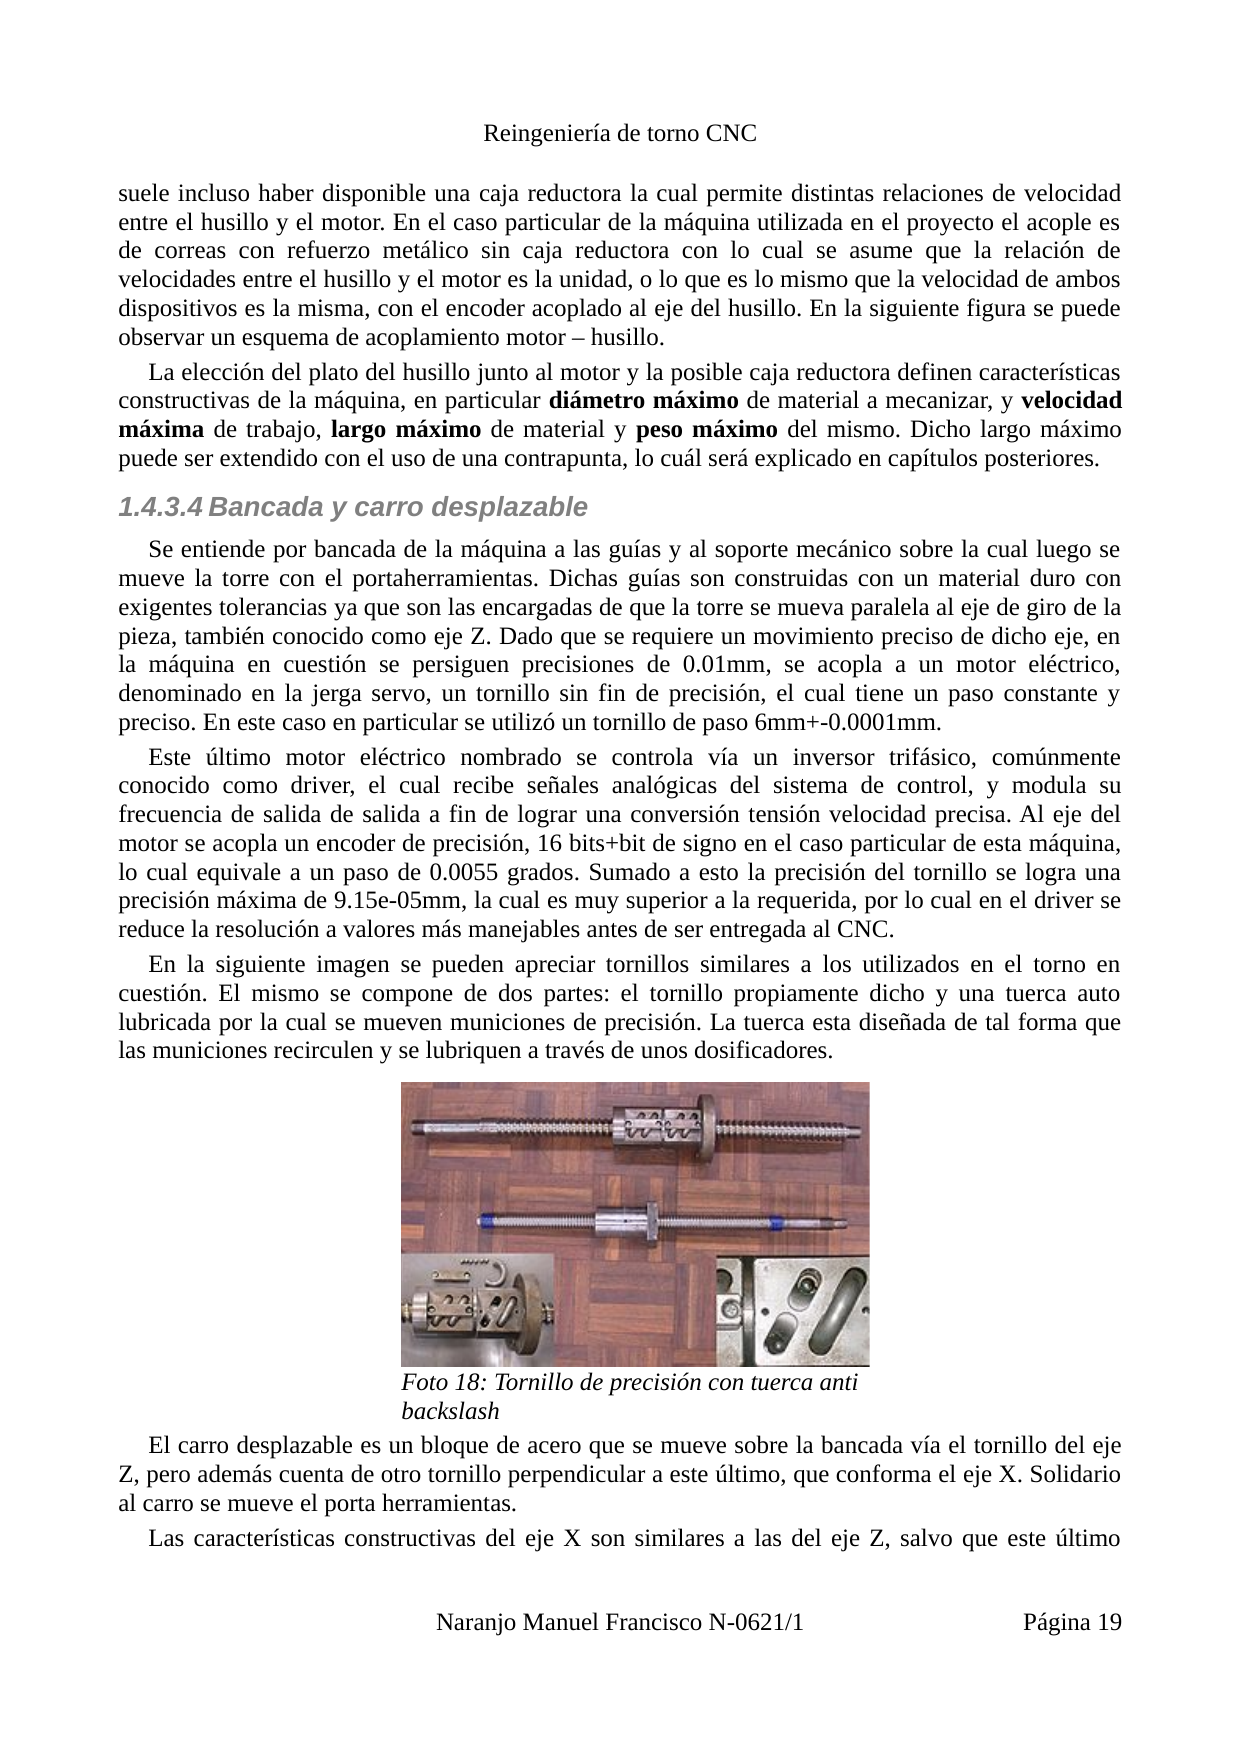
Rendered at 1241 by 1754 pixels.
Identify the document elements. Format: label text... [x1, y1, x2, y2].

subtitle Bancada y carro desplazable [118, 490, 1122, 522]
picture [401, 1082, 870, 1367]
text Foto 18: Tornillo de precisión con tuerca anti backslash [401, 1367, 869, 1424]
text La elección del plato del husillo junto al motor y la posible caja reductora definen características constructivas de la máquina, en particular diámetro máximo de material a mecanizar, y velocidad máxima de trabajo, largo máximo de material y peso máximo del mismo. Dicho largo máximo puede ser extendido con el uso de una contrapunta, lo cuál será explicado en capítulos posteriores. [118, 357, 1122, 472]
text Se entiende por bancada de la máquina a las guías y al soporte mecánico sobre la cual luego se mueve la torre con el portaherramientas. Dichas guías son construidas con un material duro con exigentes tolerancias ya que son las encargadas de que la torre se mueva paralela al eje de giro de la pieza, también conocido como eje Z. Dado que se requiere un movimiento preciso de dicho eje, en la máquina en cuestión se persiguen precisiones de 0.01mm, se acopla a un motor eléctrico, denominado en la jerga servo, un tornillo sin fin de precisión, el cual tiene un paso constante y preciso. En este caso en particular se utilizó un tornillo de paso 6mm+-0.0001mm. [118, 534, 1122, 736]
text En la siguiente imagen se pueden apreciar tornillos similares a los utilizados en el torno en cuestión. El mismo se compone de dos partes: el tornillo propiamente dicho y una tuerca auto lubricada por la cual se mueven municiones de precisión. La tuerca esta diseñada de tal forma que las municiones recirculen y se lubriquen a través de unos dosificadores. [118, 949, 1122, 1064]
text suele incluso haber disponible una caja reductora la cual permite distintas relaciones de velocidad entre el husillo y el motor. En el caso particular de la máquina utilizada en el proyecto el acople es de correas con refuerzo metálico sin caja reductora con lo cual se asume que la relación de velocidades entre el husillo y el motor es la unidad, o lo que es lo mismo que la velocidad de ambos dispositivos es la misma, con el encoder acoplado al eje del husillo. En la siguiente figura se puede observar un esquema de acoplamiento motor – husillo. [118, 178, 1122, 351]
text Este último motor eléctrico nombrado se controla vía un inversor trifásico, comúnmente conocido como driver, el cual recibe señales analógicas del sistema de control, y modula su frecuencia de salida de salida a fin de lograr una conversión tensión velocidad precisa. Al eje del motor se acopla un encoder de precisión, 16 bits+bit de signo en el caso particular de esta máquina, lo cual equivale a un paso de 0.0055 grados. Sumado a esto la precisión del tornillo se logra una precisión máxima de 9.15e-05mm, la cual es muy superior a la requerida, por lo cual en el driver se reduce la resolución a valores más manejables antes de ser entregada al CNC. [118, 742, 1122, 943]
text El carro desplazable es un bloque de acero que se mueve sobre la bancada vía el tornillo del eje Z, pero además cuenta de otro tornillo perpendicular a este último, que conforma el eje X. Solidario al carro se mueve el porta herramientas. [118, 1431, 1122, 1517]
text Las características constructivas del eje X son similares a las del eje Z, salvo que este último [118, 1523, 1122, 1552]
